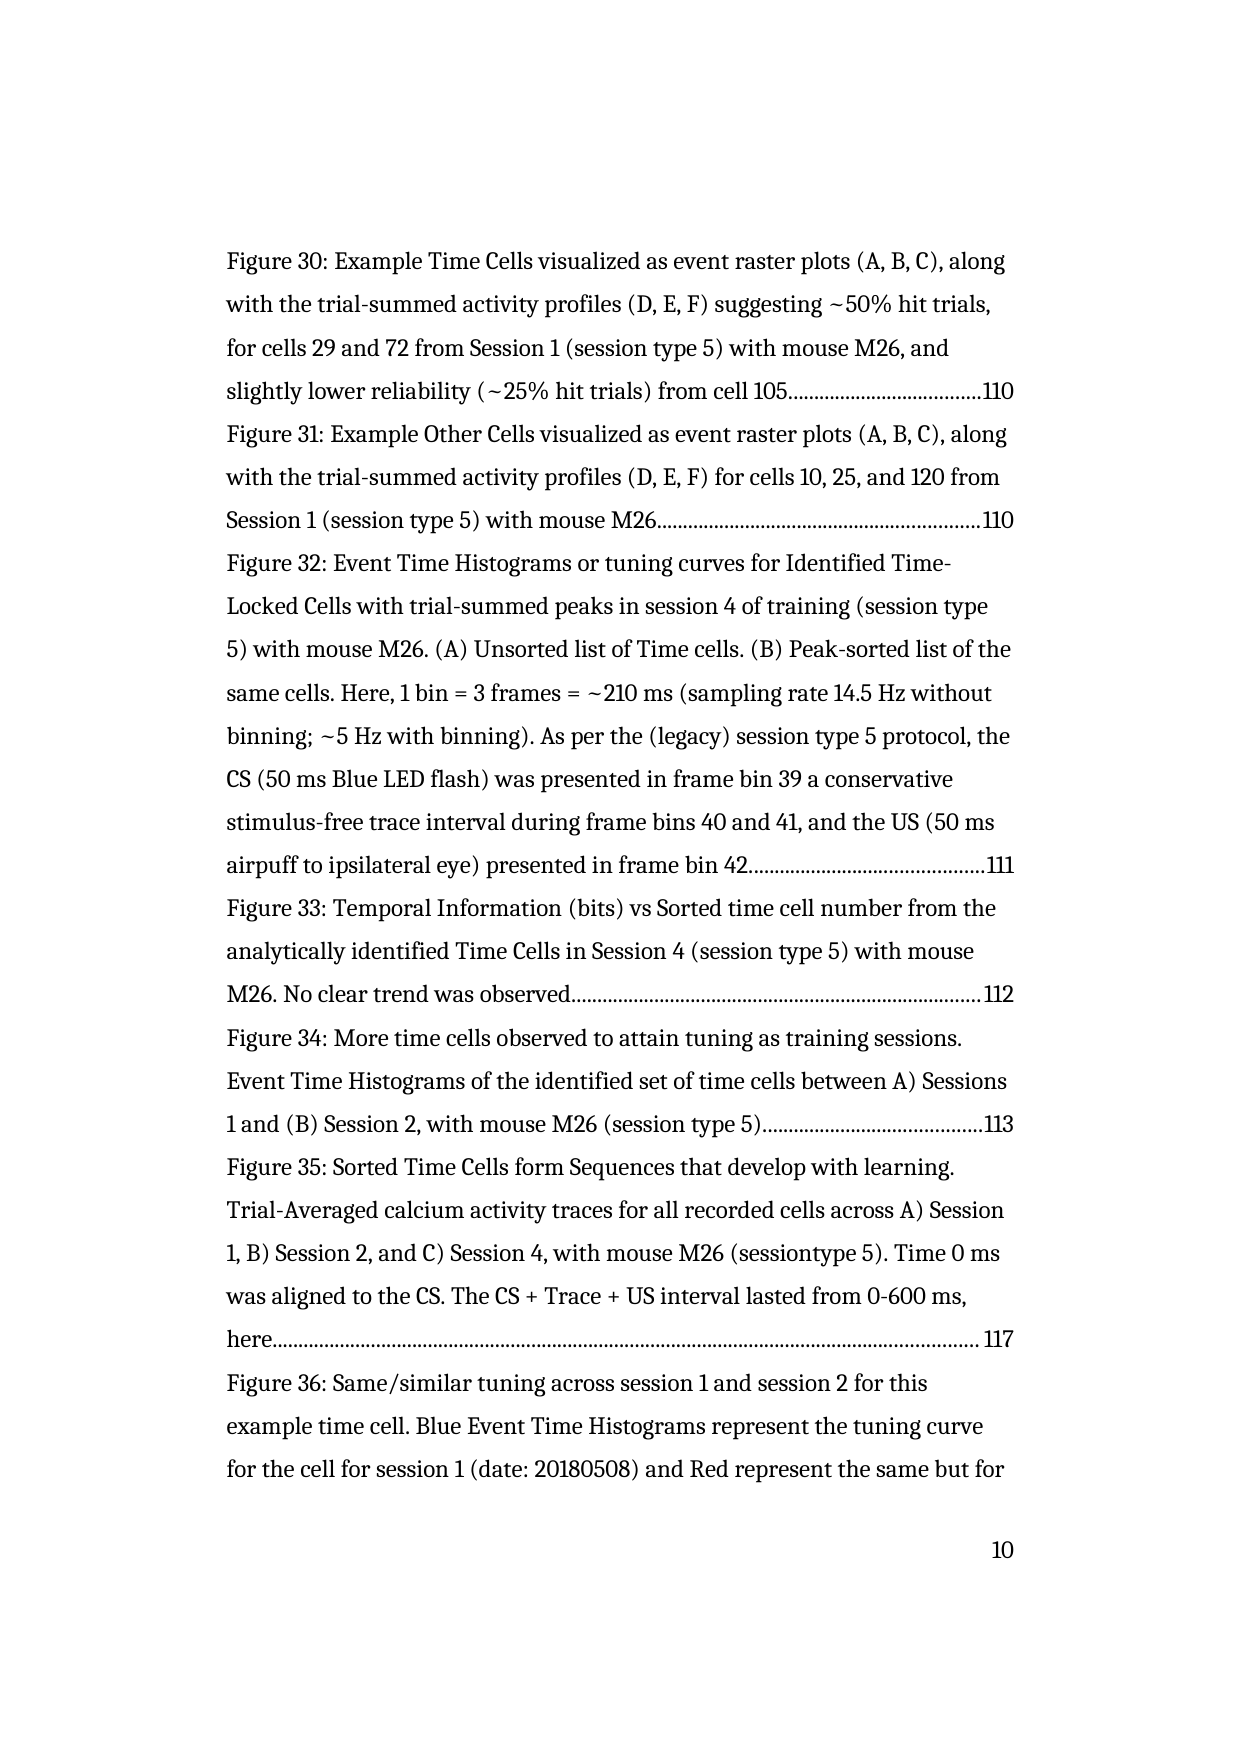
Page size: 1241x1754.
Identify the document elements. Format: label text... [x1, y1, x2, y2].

text Figure 34: More time cells observed to attain tuning as training sessions. Event Time Histograms of the identified set of time cells between A) Sessions 1 and (B) Session 2, with mouse M26 (session type 5). 113 [226, 1023, 1014, 1138]
text Figure 31: Example Other Cells visualized as event raster plots (A, B, C), along with the trial-summed activity profiles (D, E, F) for cells 10, 25, and 120 from Session 1 (session type 5) with mouse M26 110 [226, 420, 1014, 535]
text Figure 35: Sorted Time Cells form Sequences that develop with learning. Trial-Averaged calcium activity traces for all recorded cells across A) Session 1, B) Session 2, and C) Session 4, with mouse M26 (sessiontype 5). Time 0 ms was aligned to the CS. The CS + Trace + US interval lasted from 0-600 ms, here. 117 [226, 1153, 1014, 1354]
text Figure 36: Same/similar tuning across session 1 and session 2 for this example time cell. Blue Event Time Histograms represent the tuning curve for the cell for session 1 (date: 20180508) and Red represent the same but for session 2 (date: 20180509). Pearson’s correlation coefficient between the two session pairs was 0.7011. 118 [226, 1368, 1014, 1483]
text Figure 33: Temporal Information (bits) vs Sorted time cell number from the analytically identified Time Cells in Session 4 (session type 5) with mouse M26. No clear trend was observed. 112 [226, 894, 1014, 1009]
text Figure 32: Event Time Histograms or tuning curves for Identified Time-Locked Cells with trial-summed peaks in session 4 of training (session type 5) with mouse M26. (A) Unsorted list of Time cells. (B) Peak-sorted list of the same cells. Here, 1 bin = 3 frames = ~210 ms (sampling rate 14.5 Hz without binning; ~5 Hz with binning). As per the (legacy) session type 5 protocol, the CS (50 ms Blue LED flash) was presented in frame bin 39 a conservative stimulus-free trace interval during frame bins 40 and 41, and the US (50 ms airpuff to ipsilateral eye) presented in frame bin 42. 111 [226, 549, 1014, 880]
text Figure 30: Example Time Cells visualized as event raster plots (A, B, C), along with the trial-summed activity profiles (D, E, F) suggesting ~50% hit trials, for cells 29 and 72 from Session 1 (session type 5) with mouse M26, and slightly lower reliability (~25% hit trials) from cell 105. 110 [226, 247, 1014, 405]
